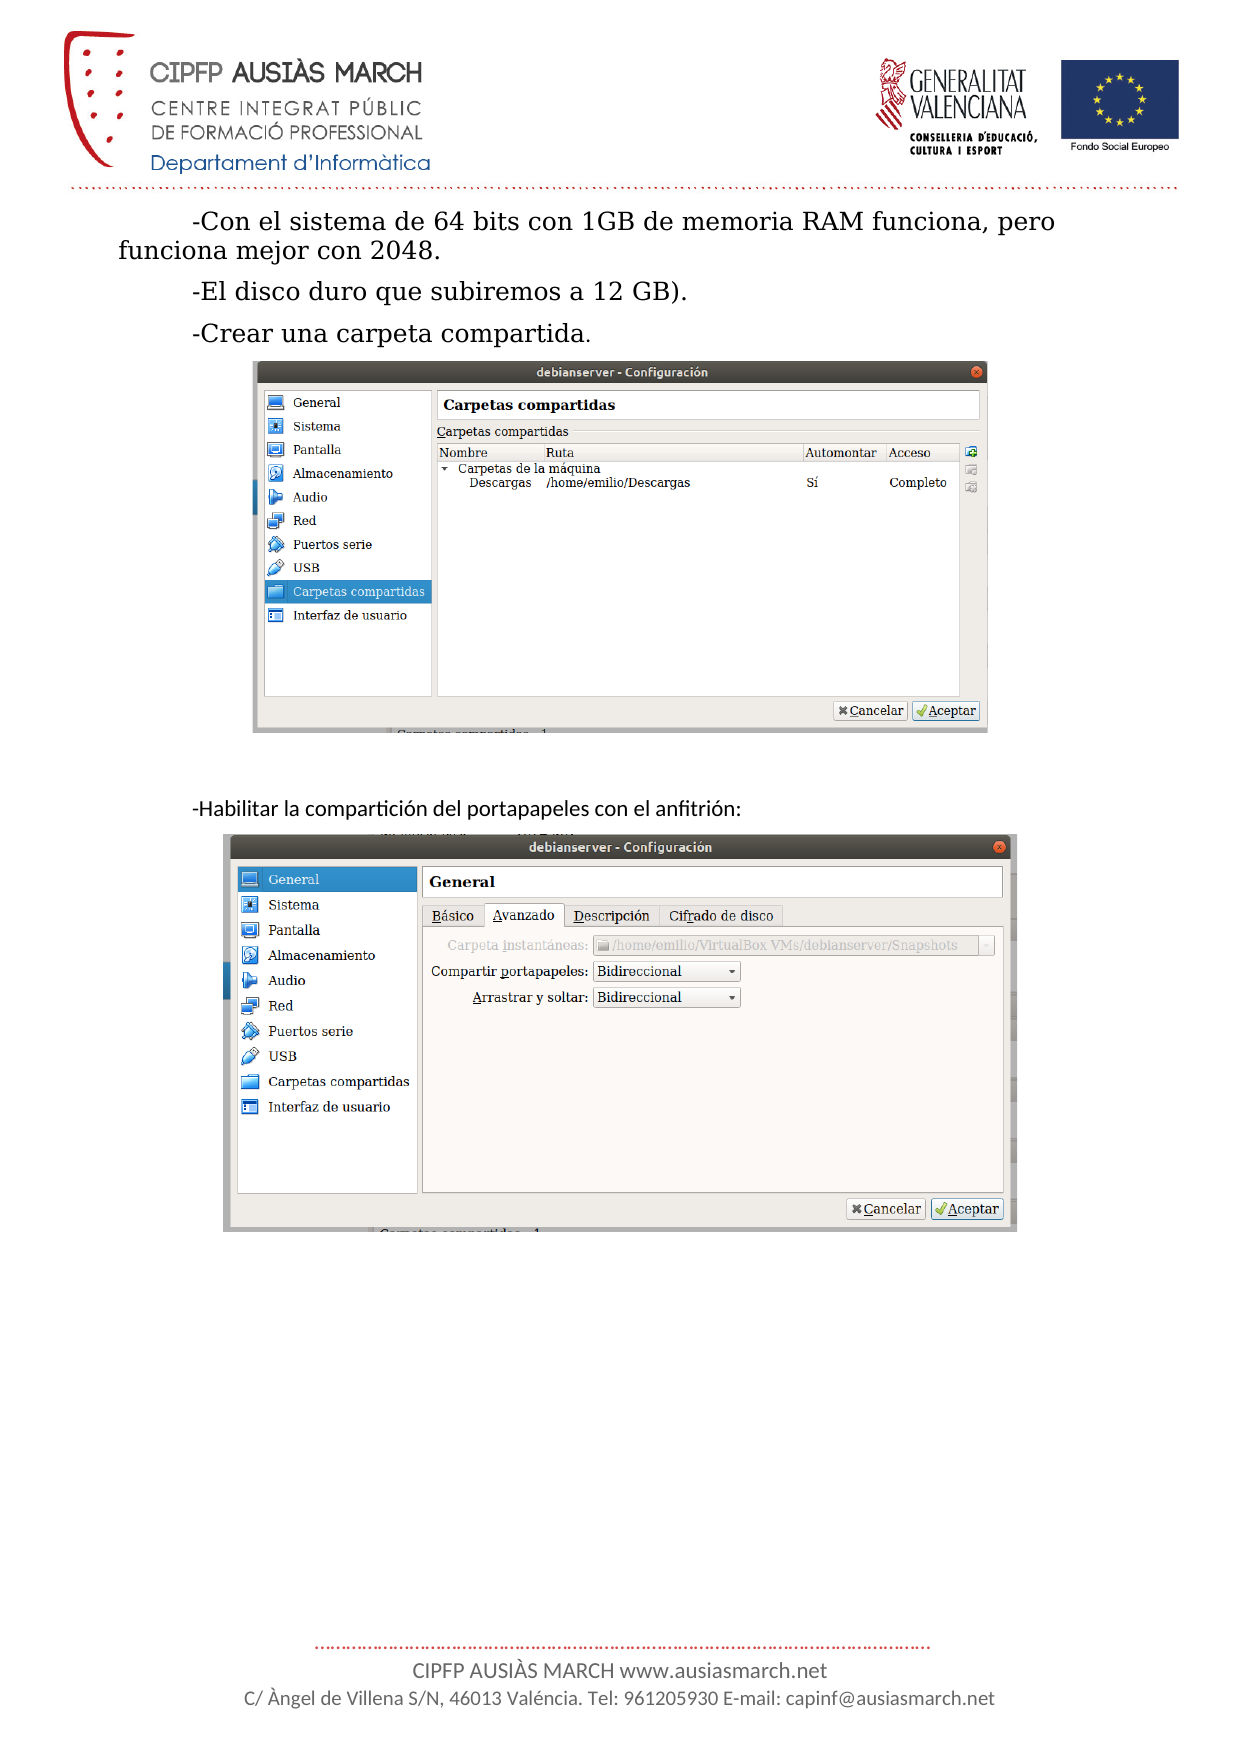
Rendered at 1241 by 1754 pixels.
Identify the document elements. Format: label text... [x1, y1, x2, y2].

picture [223, 834, 1018, 1232]
picture [57, 25, 1185, 194]
text -Habilitar la compartición del portapapeles con el anfitrión: [118, 794, 1122, 822]
text -Con el sistema de 64 bits con 1GB de memoria RAM funciona, pero funciona mejor con 2048. [118, 207, 1122, 265]
text -Crear una carpeta compartida. [118, 319, 1122, 348]
text -El disco duro que subiremos a 12 GB). [118, 278, 1122, 307]
picture [252, 361, 988, 733]
